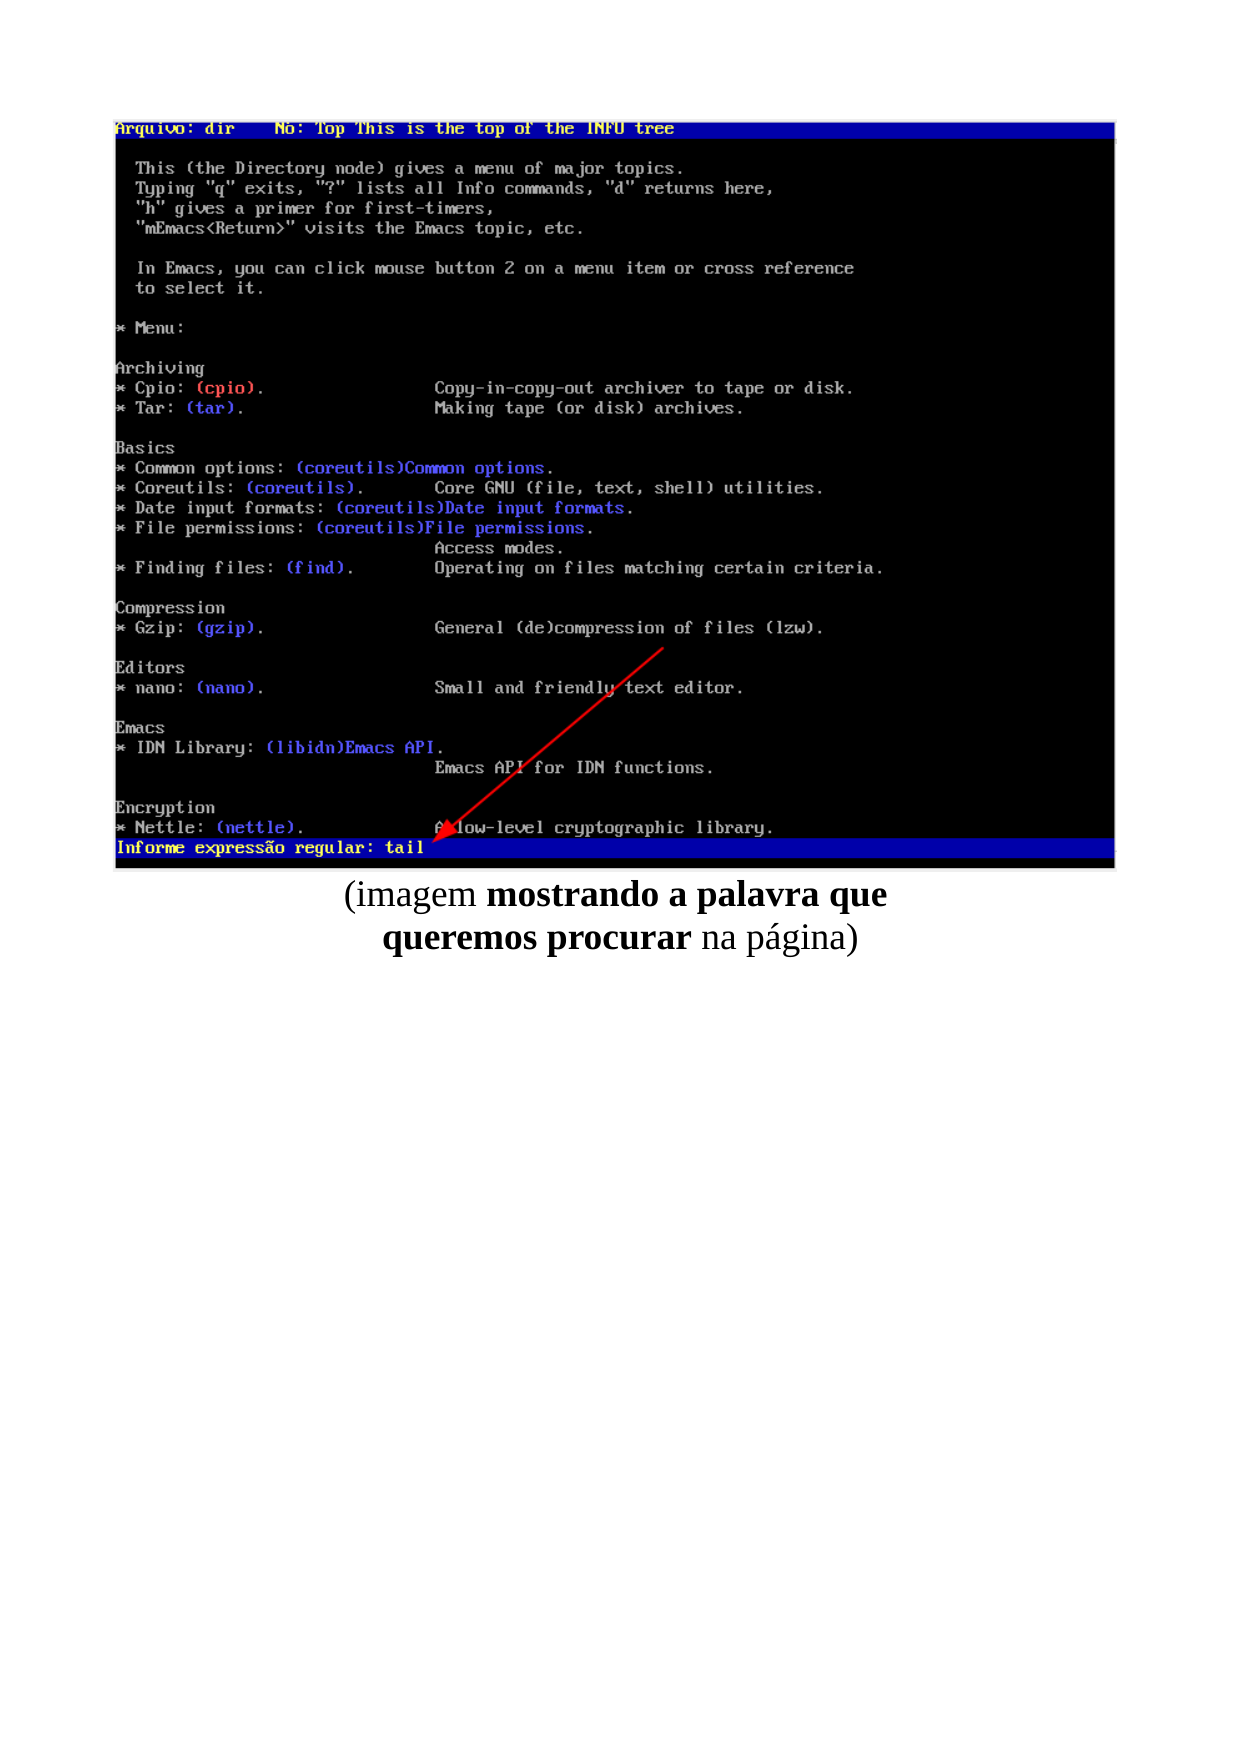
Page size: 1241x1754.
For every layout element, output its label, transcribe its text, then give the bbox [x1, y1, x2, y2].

text (imagem mostrando a palavra que [118, 118, 1122, 914]
picture [112, 119, 1117, 872]
text queremos procurar na página) [118, 914, 1122, 957]
